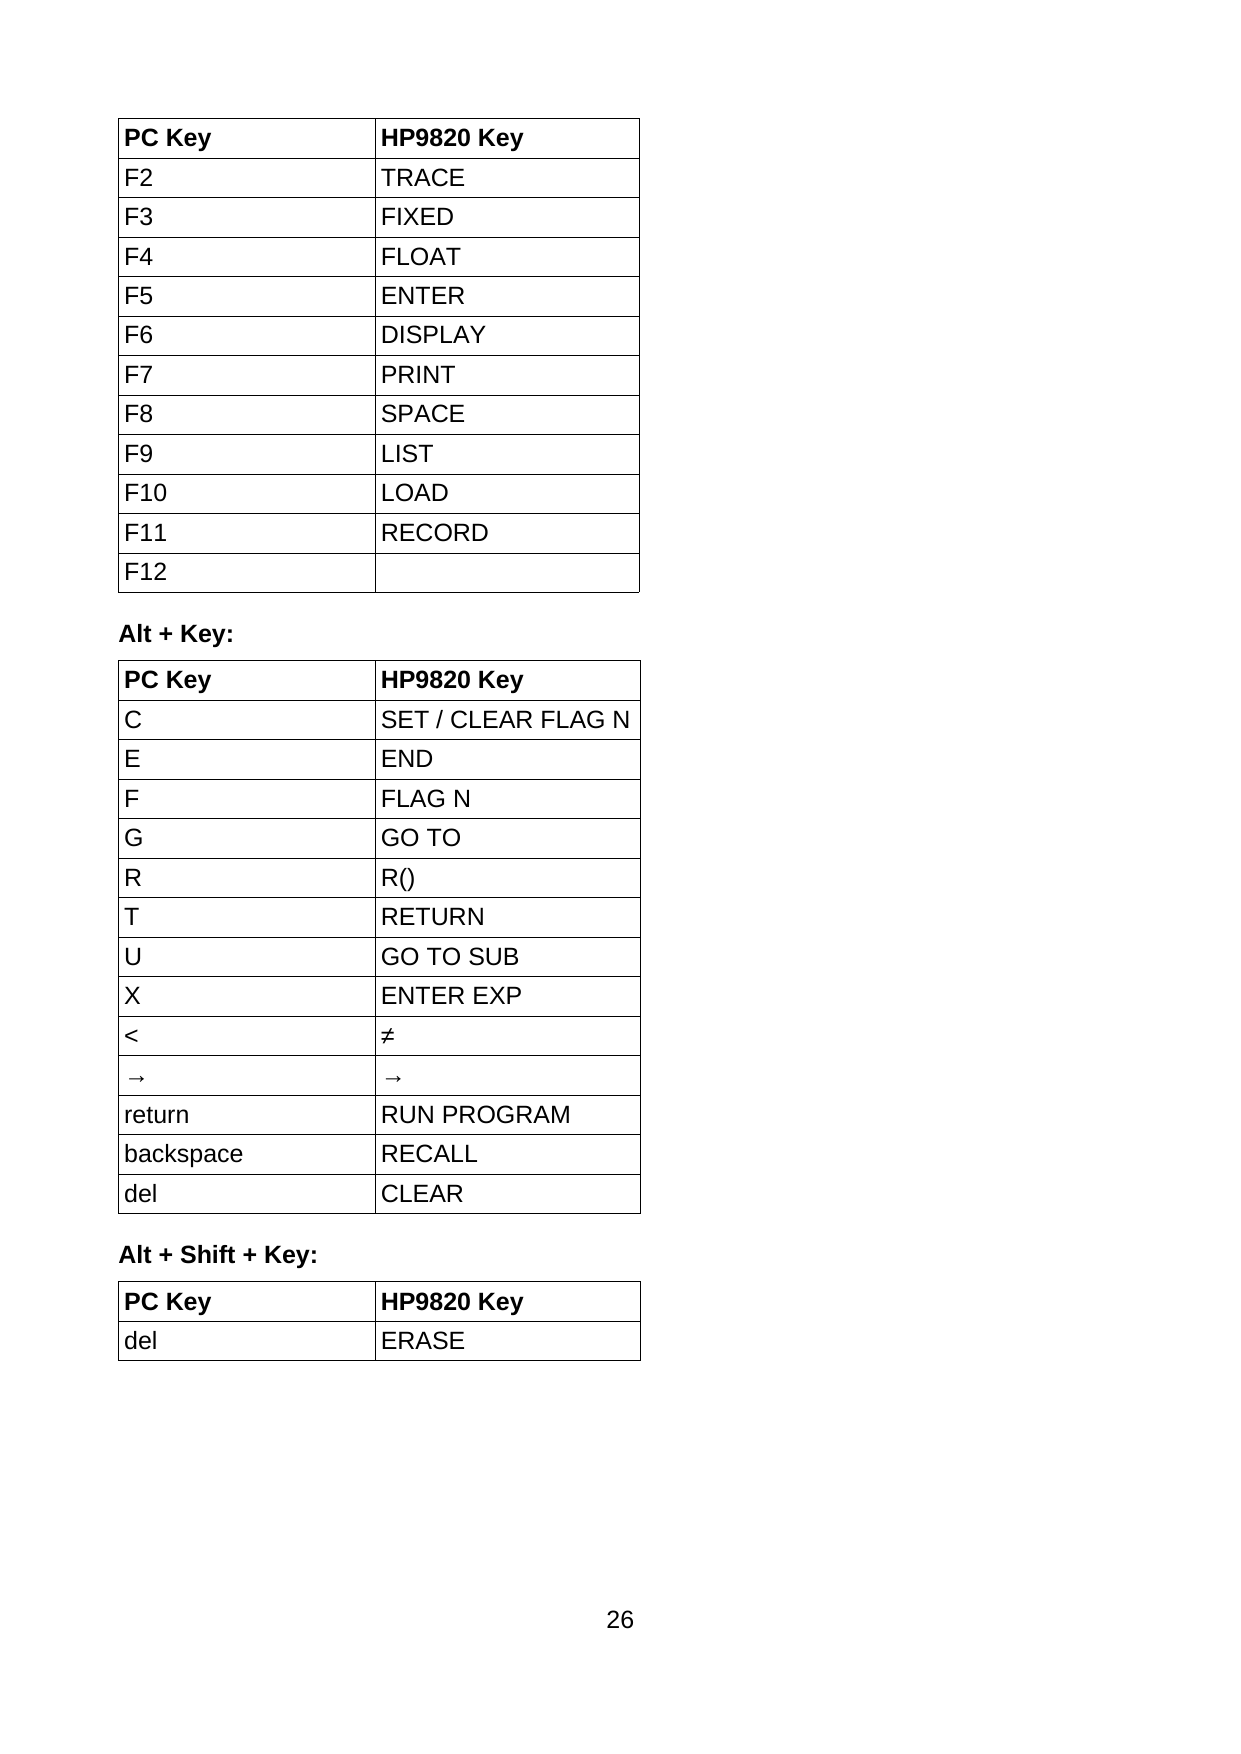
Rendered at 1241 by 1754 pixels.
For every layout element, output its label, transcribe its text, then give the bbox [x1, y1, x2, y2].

table_cell X [119, 977, 375, 1016]
table_cell CLEAR [376, 1175, 640, 1213]
table_header PC Key [119, 661, 375, 700]
table_cell FLOAT [376, 238, 639, 276]
table_cell F12 [119, 554, 375, 592]
table_cell ≠ [376, 1017, 640, 1055]
table_cell → [376, 1056, 640, 1094]
table_header HP9820 Key [376, 1282, 640, 1321]
table_cell E [119, 740, 375, 779]
table_cell LIST [376, 435, 639, 473]
table_cell TRACE [376, 159, 639, 197]
table_cell RUN PROGRAM [376, 1096, 640, 1134]
table_cell del [119, 1175, 375, 1213]
table_cell R() [376, 859, 640, 897]
table_header PC Key [119, 1282, 375, 1321]
table_cell F5 [119, 277, 375, 316]
table_cell return [119, 1096, 375, 1134]
table_cell FLAG N [376, 780, 640, 818]
table_cell RECORD [376, 514, 639, 552]
table_header HP9820 Key [376, 661, 640, 700]
table_cell LOAD [376, 475, 639, 513]
table_cell RECALL [376, 1135, 640, 1173]
table_cell G [119, 819, 375, 858]
table_cell F11 [119, 514, 375, 552]
table_cell END [376, 740, 640, 779]
table_cell F8 [119, 396, 375, 434]
table_cell [376, 554, 639, 592]
table_cell SET / CLEAR FLAG N [376, 701, 640, 739]
table_cell F10 [119, 475, 375, 513]
table_cell RETURN [376, 898, 640, 937]
table_cell → [119, 1056, 375, 1094]
table_cell ENTER EXP [376, 977, 640, 1016]
table_cell del [119, 1322, 375, 1360]
table_cell FIXED [376, 198, 639, 237]
table_cell backspace [119, 1135, 375, 1173]
table_header HP9820 Key [376, 119, 639, 158]
table_cell F7 [119, 356, 375, 394]
text Alt + Key: [118, 620, 1122, 648]
table_cell GO TO [376, 819, 640, 858]
table_cell ERASE [376, 1322, 640, 1360]
table_cell F [119, 780, 375, 818]
table_cell GO TO SUB [376, 938, 640, 976]
table_cell F9 [119, 435, 375, 473]
table_cell SPACE [376, 396, 639, 434]
table_cell F2 [119, 159, 375, 197]
table_cell C [119, 701, 375, 739]
table_cell ENTER [376, 277, 639, 316]
table_cell R [119, 859, 375, 897]
table_cell F6 [119, 317, 375, 355]
table_cell U [119, 938, 375, 976]
table_header PC Key [119, 119, 375, 158]
table_cell F3 [119, 198, 375, 237]
table_cell < [119, 1017, 375, 1055]
table_cell DISPLAY [376, 317, 639, 355]
table_cell T [119, 898, 375, 937]
table_cell F4 [119, 238, 375, 276]
text Alt + Shift + Key: [118, 1241, 1122, 1269]
table_cell PRINT [376, 356, 639, 394]
